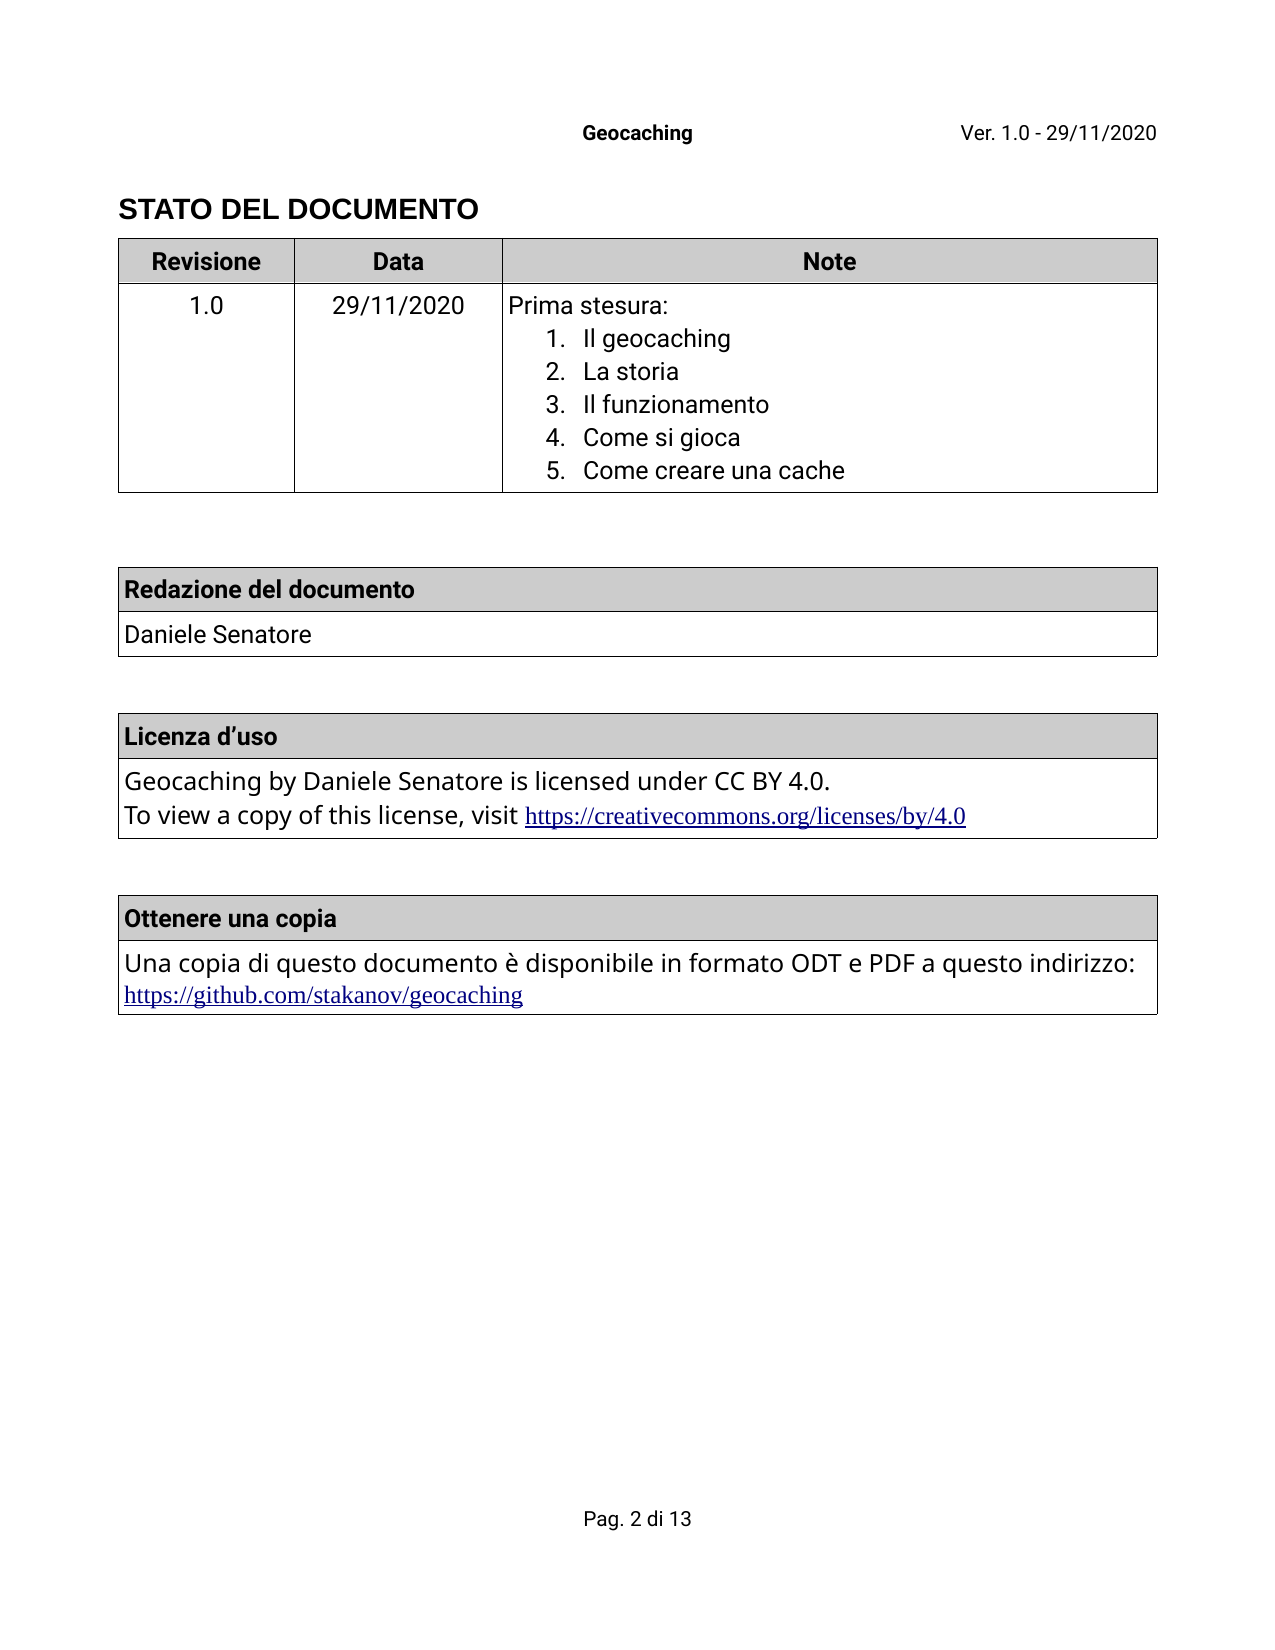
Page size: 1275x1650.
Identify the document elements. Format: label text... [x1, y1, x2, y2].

table_header Data [295, 239, 502, 282]
table_cell 29/11/2020 [295, 284, 502, 492]
table_header Note [503, 239, 1157, 282]
table_cell Prima stesura: Il geocaching La storia Il funzionamento Come si gioca Come creare una cache [503, 284, 1157, 492]
table_header Ottenere una copia [119, 896, 1157, 940]
table_header Licenza d’uso [119, 714, 1157, 758]
table_header Redazione del documento [119, 568, 1157, 611]
subtitle STATO DEL DOCUMENTO [118, 192, 1157, 225]
table_cell Daniele Senatore [119, 612, 1157, 656]
table_cell Una copia di questo documento è disponibile in formato ODT e PDF a questo indirizzo: https://github.com/stakanov/geocaching [119, 941, 1157, 1014]
table_header Revisione [119, 239, 294, 282]
table_cell Geocaching by Daniele Senatore is licensed under CC BY 4.0. To view a copy of this license, visit https://creativecommons.org/licenses/by/4.0 [119, 759, 1157, 838]
table_cell 1.0 [119, 284, 294, 492]
